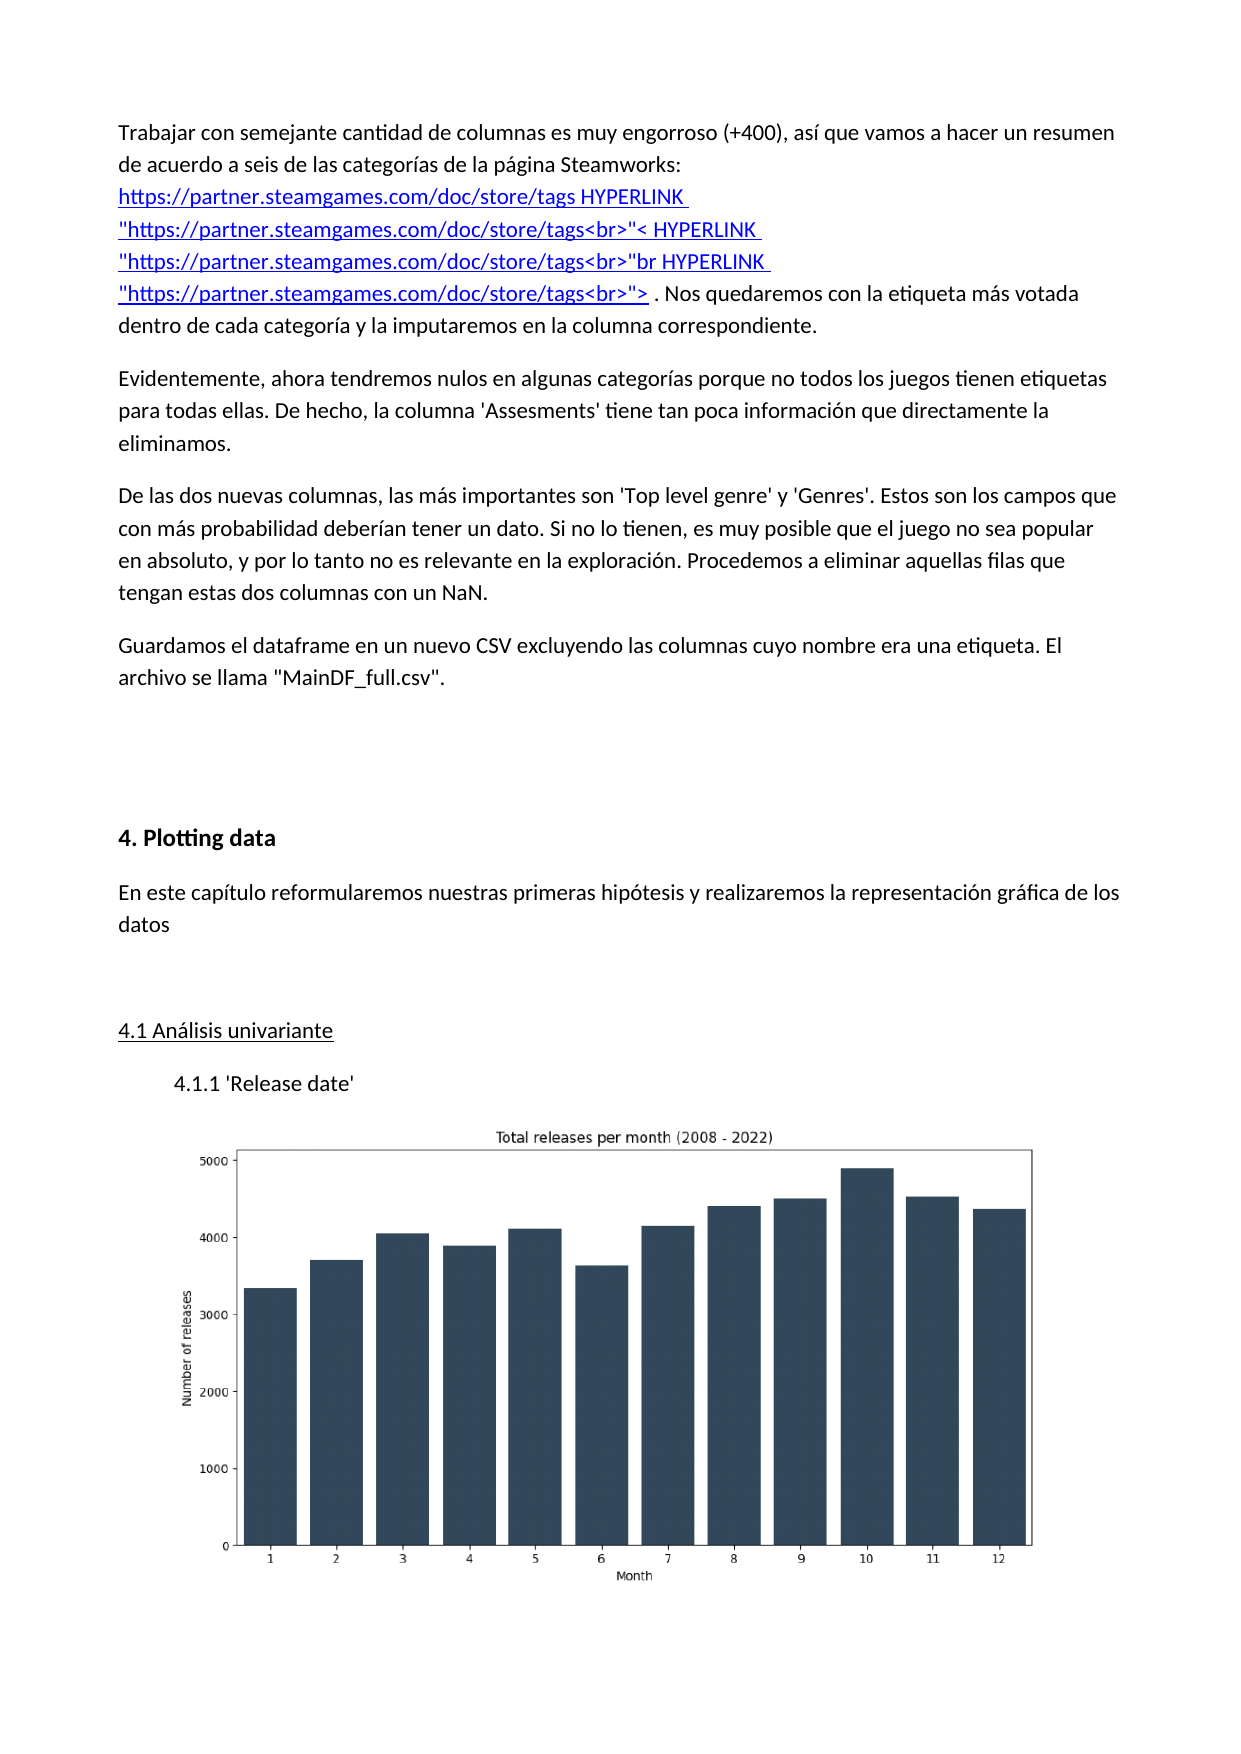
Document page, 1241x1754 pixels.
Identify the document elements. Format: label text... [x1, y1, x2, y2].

text Evidentemente, ahora tendremos nulos en algunas categorías porque no todos los juegos tienen etiquetas para todas ellas. De hecho, la columna 'Assesments' tiene tan poca información que directamente la eliminamos. [118, 364, 1122, 457]
text Trabajar con semejante cantidad de columnas es muy engorroso (+400), así que vamos a hacer un resumen de acuerdo a seis de las categorías de la página Steamworks: https://partner.steamgames.com/doc/store/tags HYPERLINK "https://partner.steamgames.com/doc/store/tags<br>"< HYPERLINK "https://partner.steamgames.com/doc/store/tags<br>"br HYPERLINK "https://partner.steamgames.com/doc/store/tags<br>"> . Nos quedaremos con la etiqueta más votada dentro de cada categoría y la imputaremos en la columna correspondiente. [118, 118, 1122, 339]
text 4. Plotting data [118, 822, 1122, 853]
text De las dos nuevas columnas, las más importantes son 'Top level genre' y 'Genres'. Estos son los campos que con más probabilidad deberían tener un dato. Si no lo tienen, es muy posible que el juego no sea popular en absoluto, y por lo tanto no es relevante en la exploración. Procedemos a eliminar aquellas filas que tengan estas dos columnas con un NaN. [118, 482, 1122, 606]
text 4.1 Análisis univariante [118, 1017, 1122, 1044]
text 4.1.1 'Release date' [174, 1069, 1122, 1098]
text Guardamos el dataframe en un nuevo CSV excluyendo las columnas cuyo nombre era una etiqueta. El archivo se llama "MainDF_full.csv". [118, 631, 1122, 691]
text En este capítulo reformularemos nuestras primeras hipótesis y realizaremos la representación gráfica de los datos [118, 878, 1122, 938]
